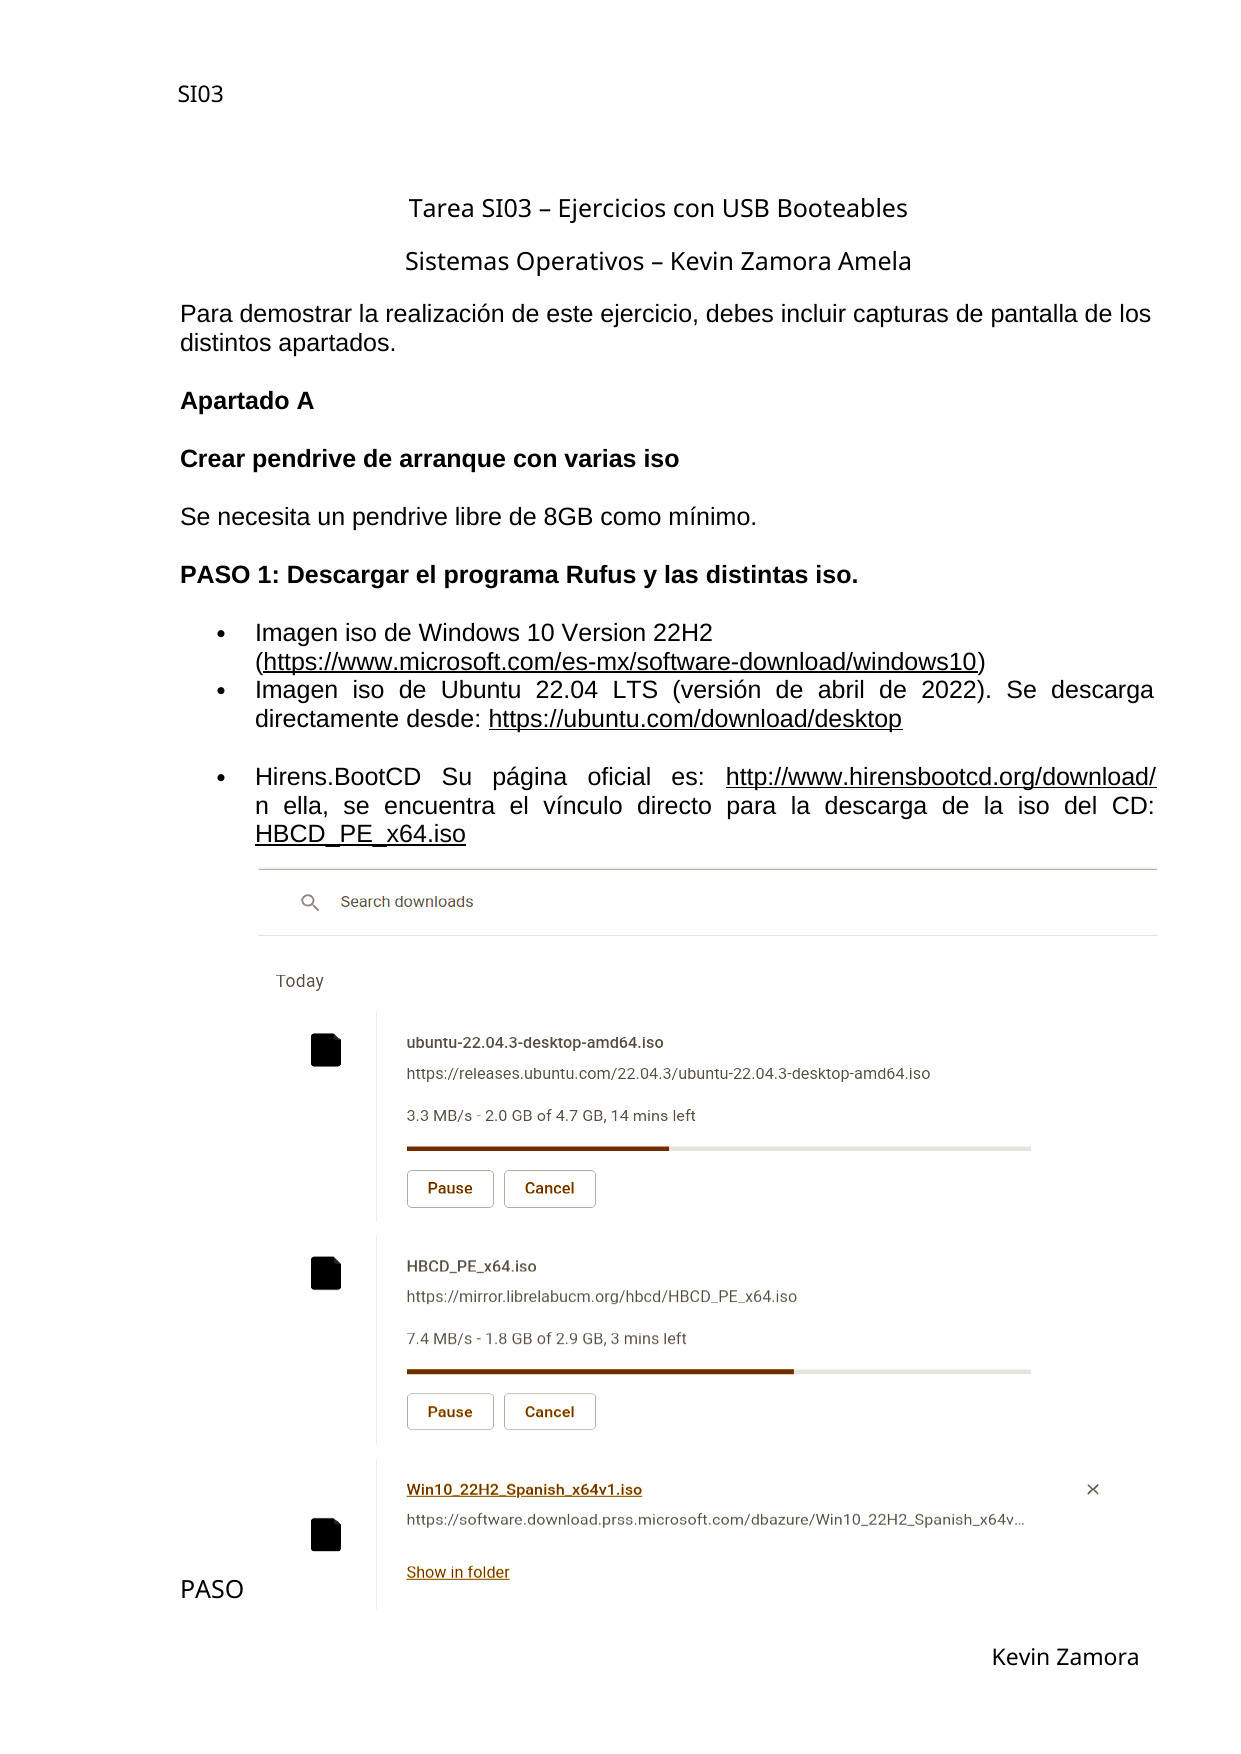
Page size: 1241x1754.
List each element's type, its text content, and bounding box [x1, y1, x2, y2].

table_header Para demostrar la realización de este ejercicio, debes incluir capturas de pantalla de los distintos apartados. Apartado A Crear pendrive de arranque con varias iso Se necesita un pendrive libre de 8GB como mínimo. PASO 1: Descargar el programa Rufus y las distintas iso. Imagen iso de Windows 10 Version 22H2 (https://www.microsoft.com/es-mx/software-download/windows10) Imagen iso de Ubuntu 22.04 LTS (versión de abril de 2022). Se descarga directamente desde: https://ubuntu.com/download/desktop Hirens.BootCD Su página oficial es: http://www.hirensbootcd.org/download/ n ella, se encuentra el vínculo directo para la descarga de la iso del CD: HBCD_PE_x64.iso PASO [178, 298, 1158, 1607]
text Sistemas Operativos – Kevin Zamora Amela [177, 244, 1140, 278]
picture [258, 867, 1158, 1629]
text Tarea SI03 – Ejercicios con USB Booteables [177, 190, 1140, 224]
